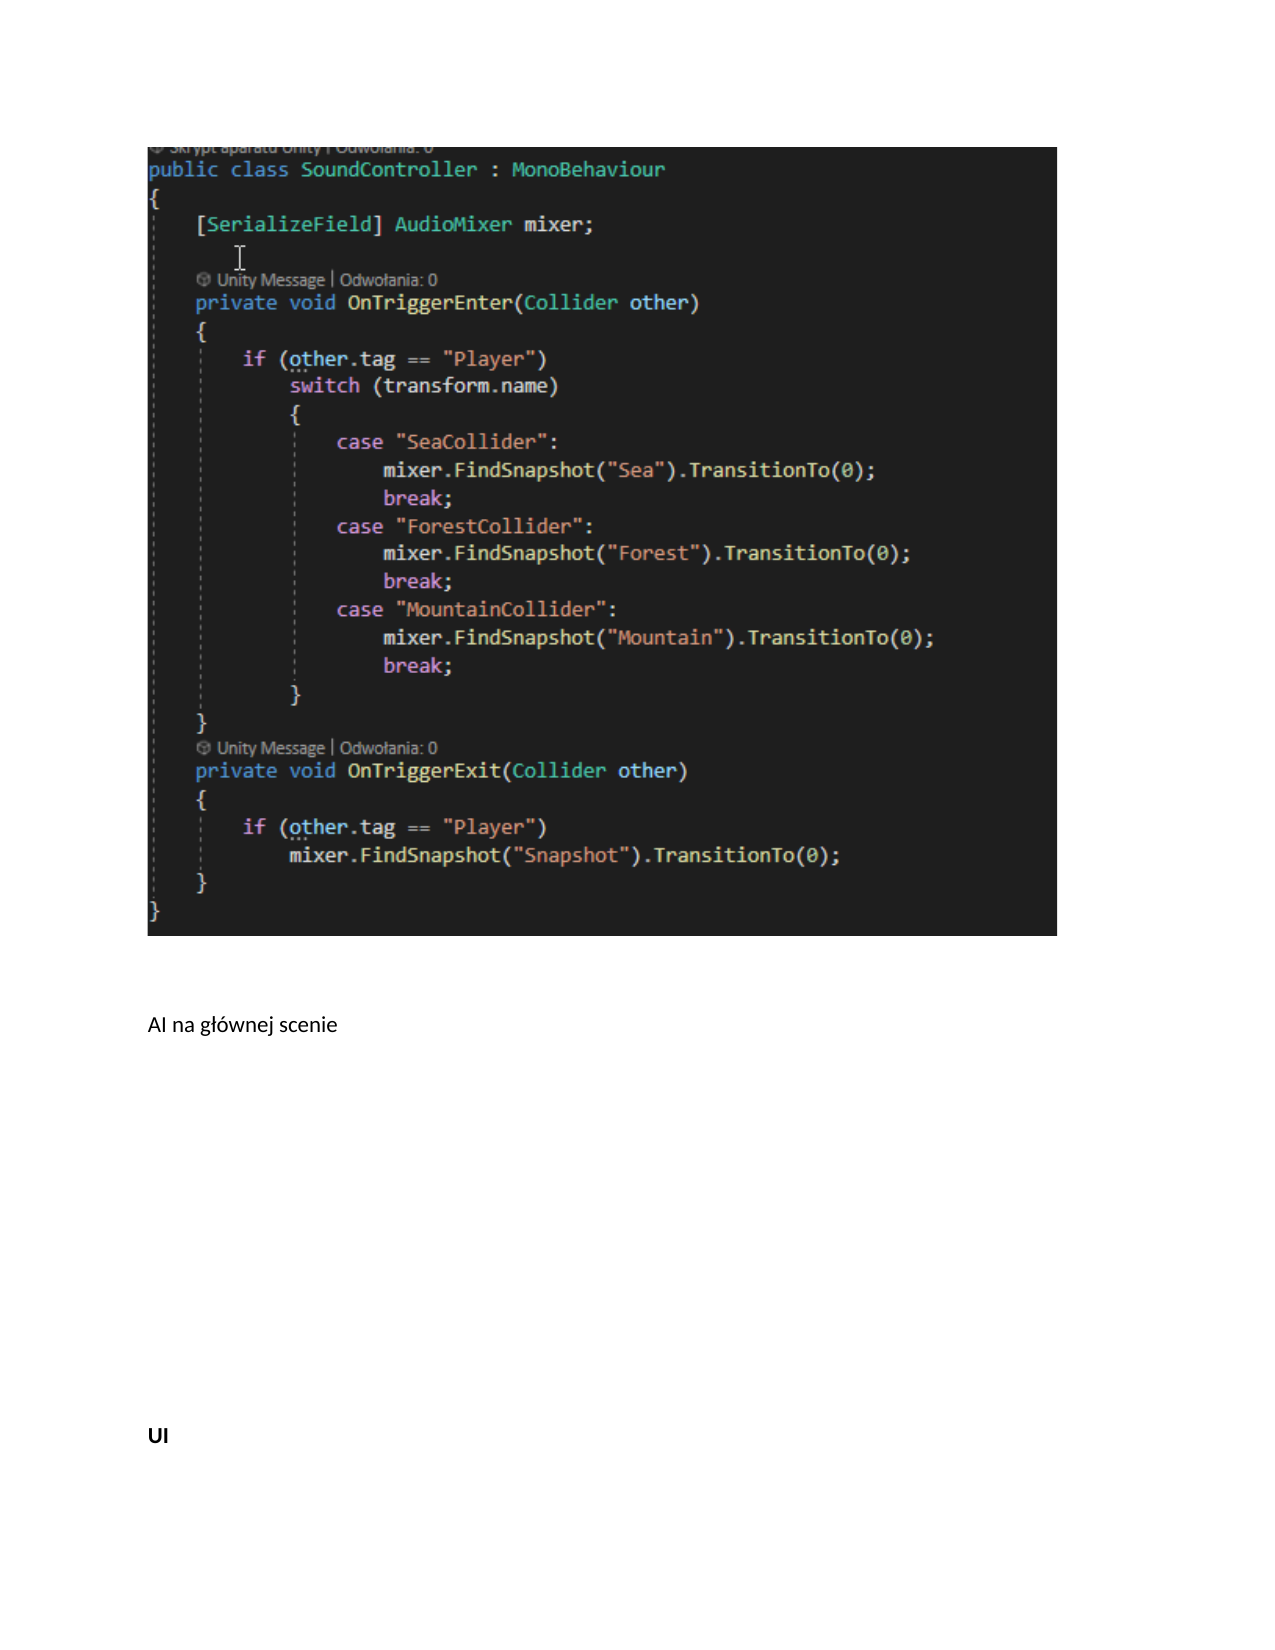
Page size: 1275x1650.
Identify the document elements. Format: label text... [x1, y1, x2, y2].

text AI na głównej scenie [148, 1011, 1127, 1038]
text UI [148, 1421, 1127, 1449]
